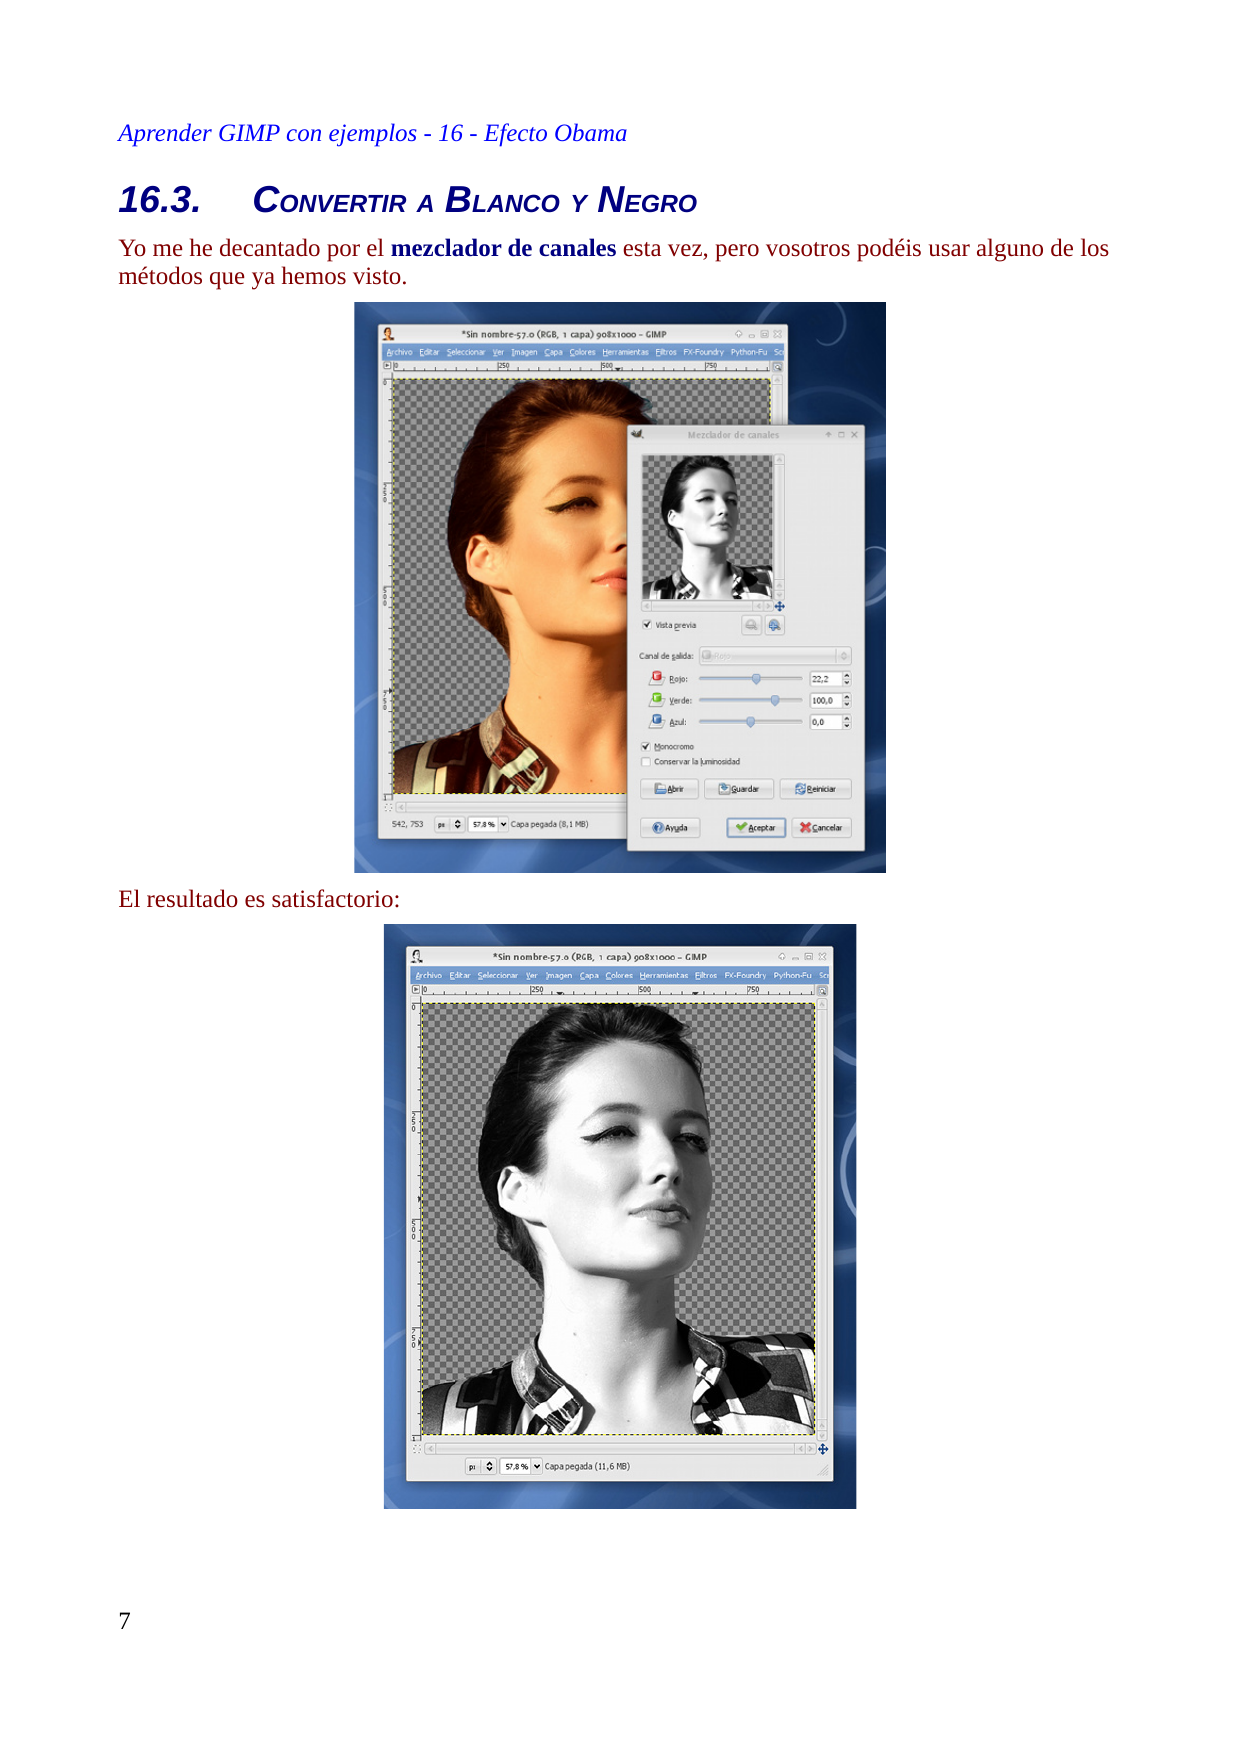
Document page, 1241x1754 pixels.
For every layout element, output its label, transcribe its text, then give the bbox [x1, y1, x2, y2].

subtitle Convertir a Blanco y Negro [118, 177, 1122, 220]
picture [354, 302, 886, 873]
picture [383, 924, 857, 1509]
text Yo me he decantado por el mezclador de canales esta vez, pero vosotros podéis usar alguno de los métodos que ya hemos visto. [118, 233, 1122, 290]
text El resultado es satisfactorio: [118, 884, 1122, 913]
